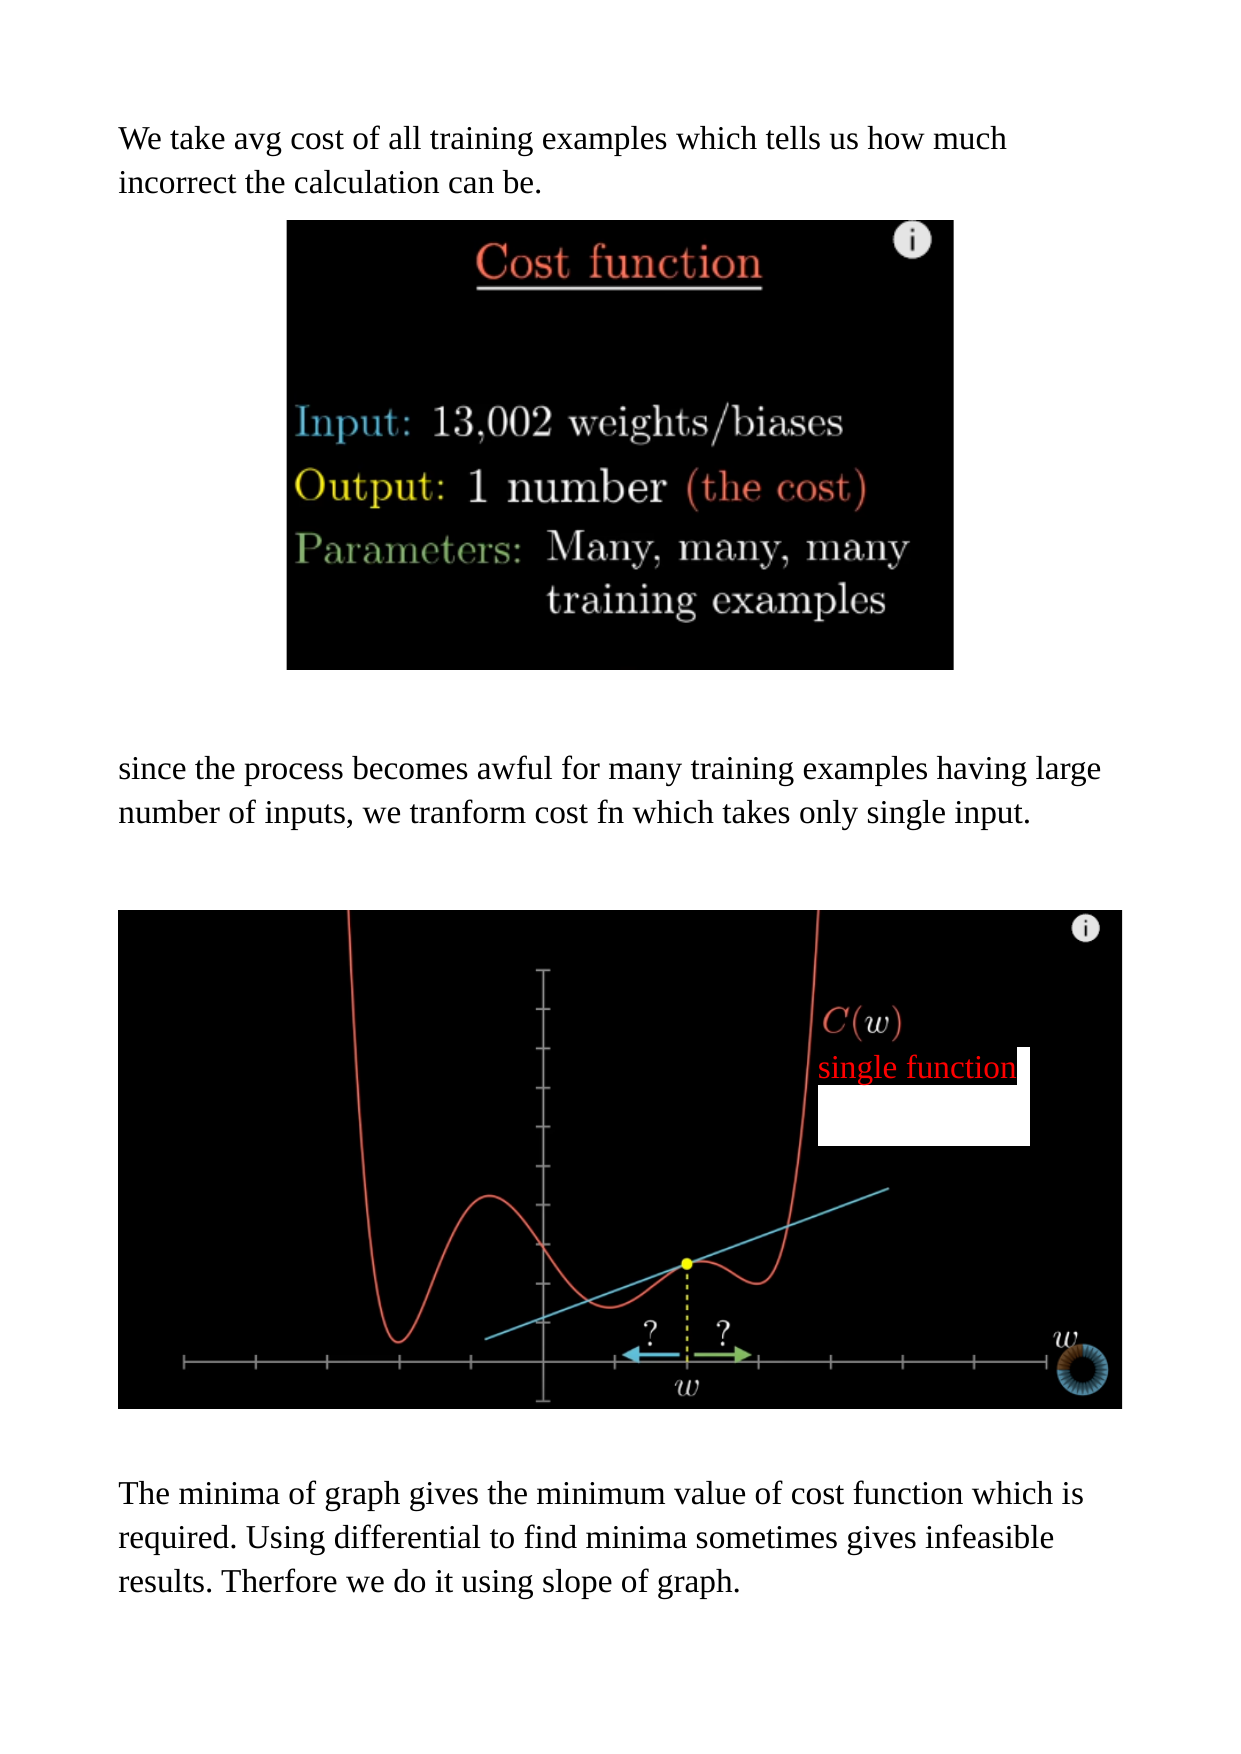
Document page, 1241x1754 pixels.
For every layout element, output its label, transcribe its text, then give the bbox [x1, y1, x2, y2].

text since the process becomes awful for many training examples having large number of inputs, we tranform cost fn which takes only single input. [118, 749, 1122, 831]
text single function [818, 1047, 1030, 1085]
text The minima of graph gives the minimum value of cost function which is required. Using differential to find minima sometimes gives infeasible results. Therfore we do it using slope of graph. [118, 1473, 1122, 1600]
text We take avg cost of all training examples which tells us how much incorrect the calculation can be. [118, 118, 1122, 201]
